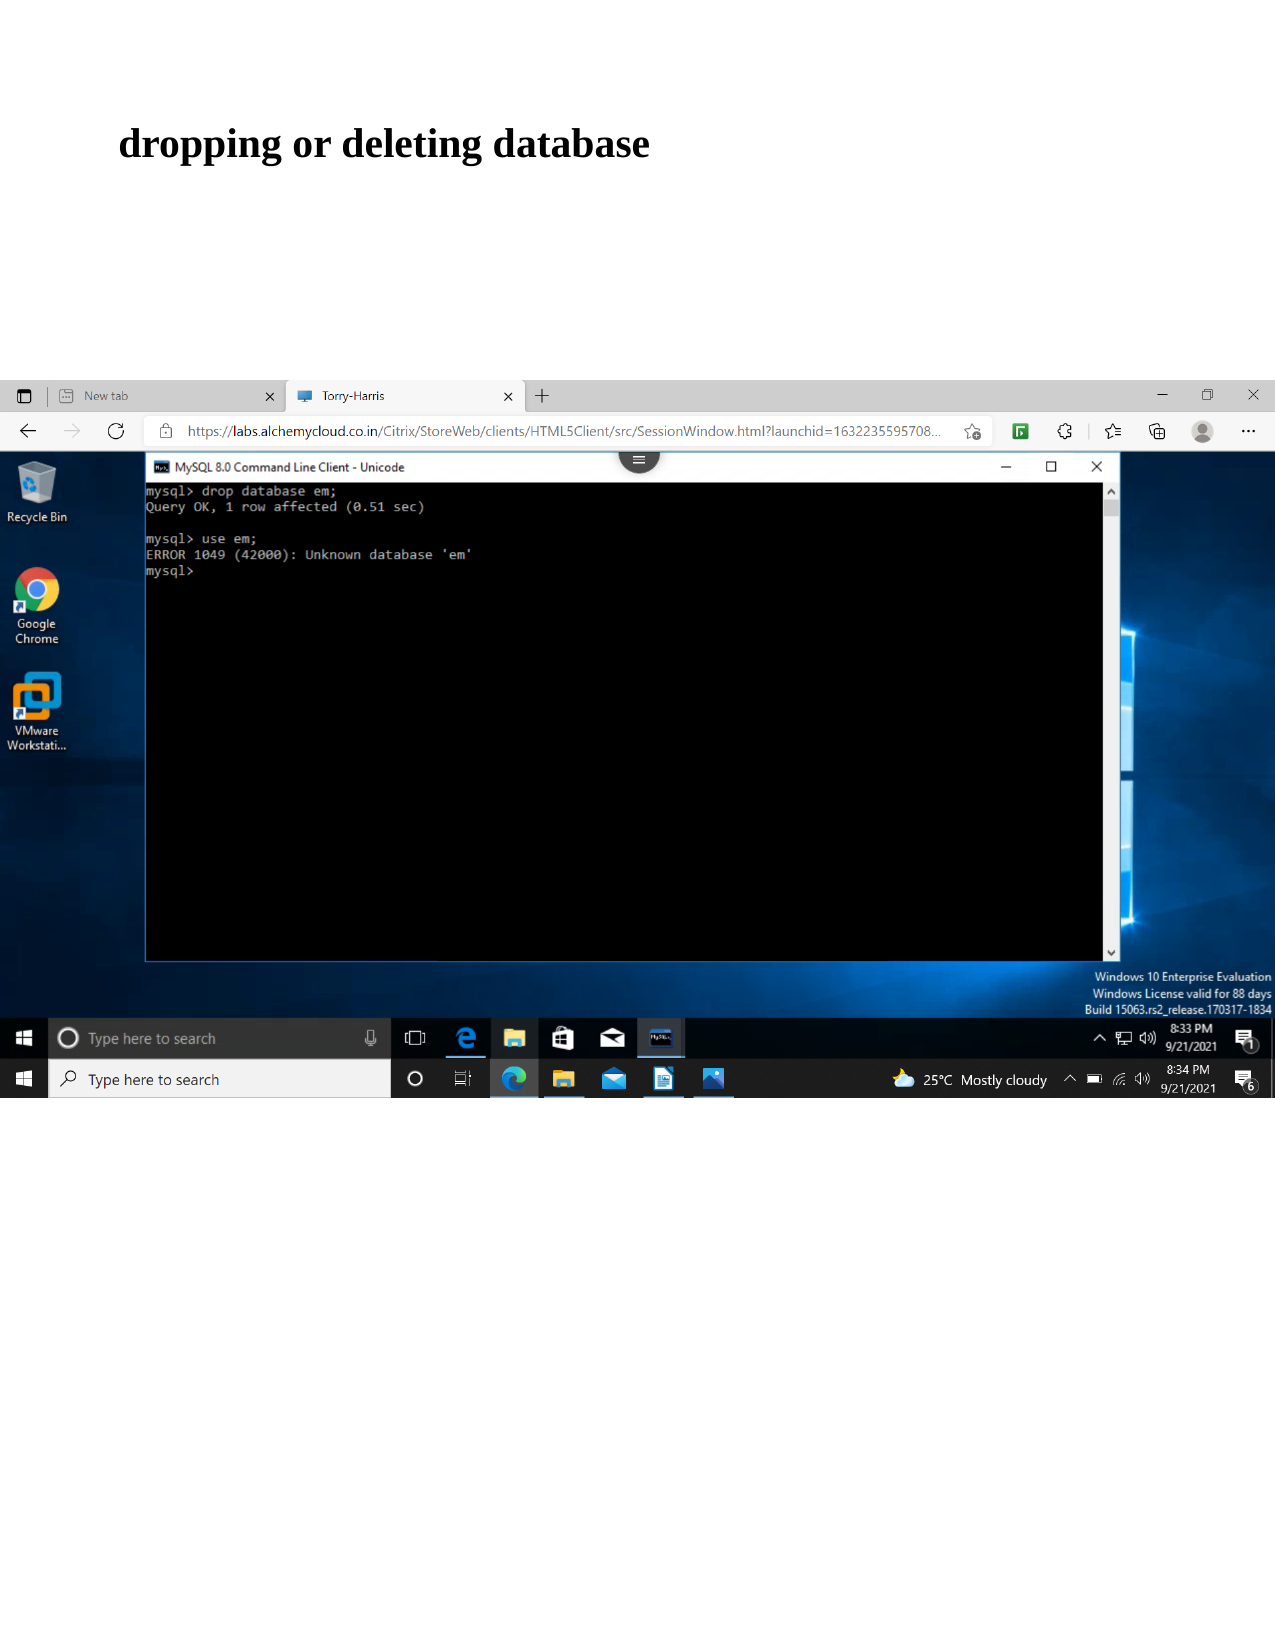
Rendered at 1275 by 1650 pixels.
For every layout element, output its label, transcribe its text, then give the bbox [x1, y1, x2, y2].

picture [0, 380, 1275, 1098]
text dropping or deleting database [118, 118, 1157, 166]
